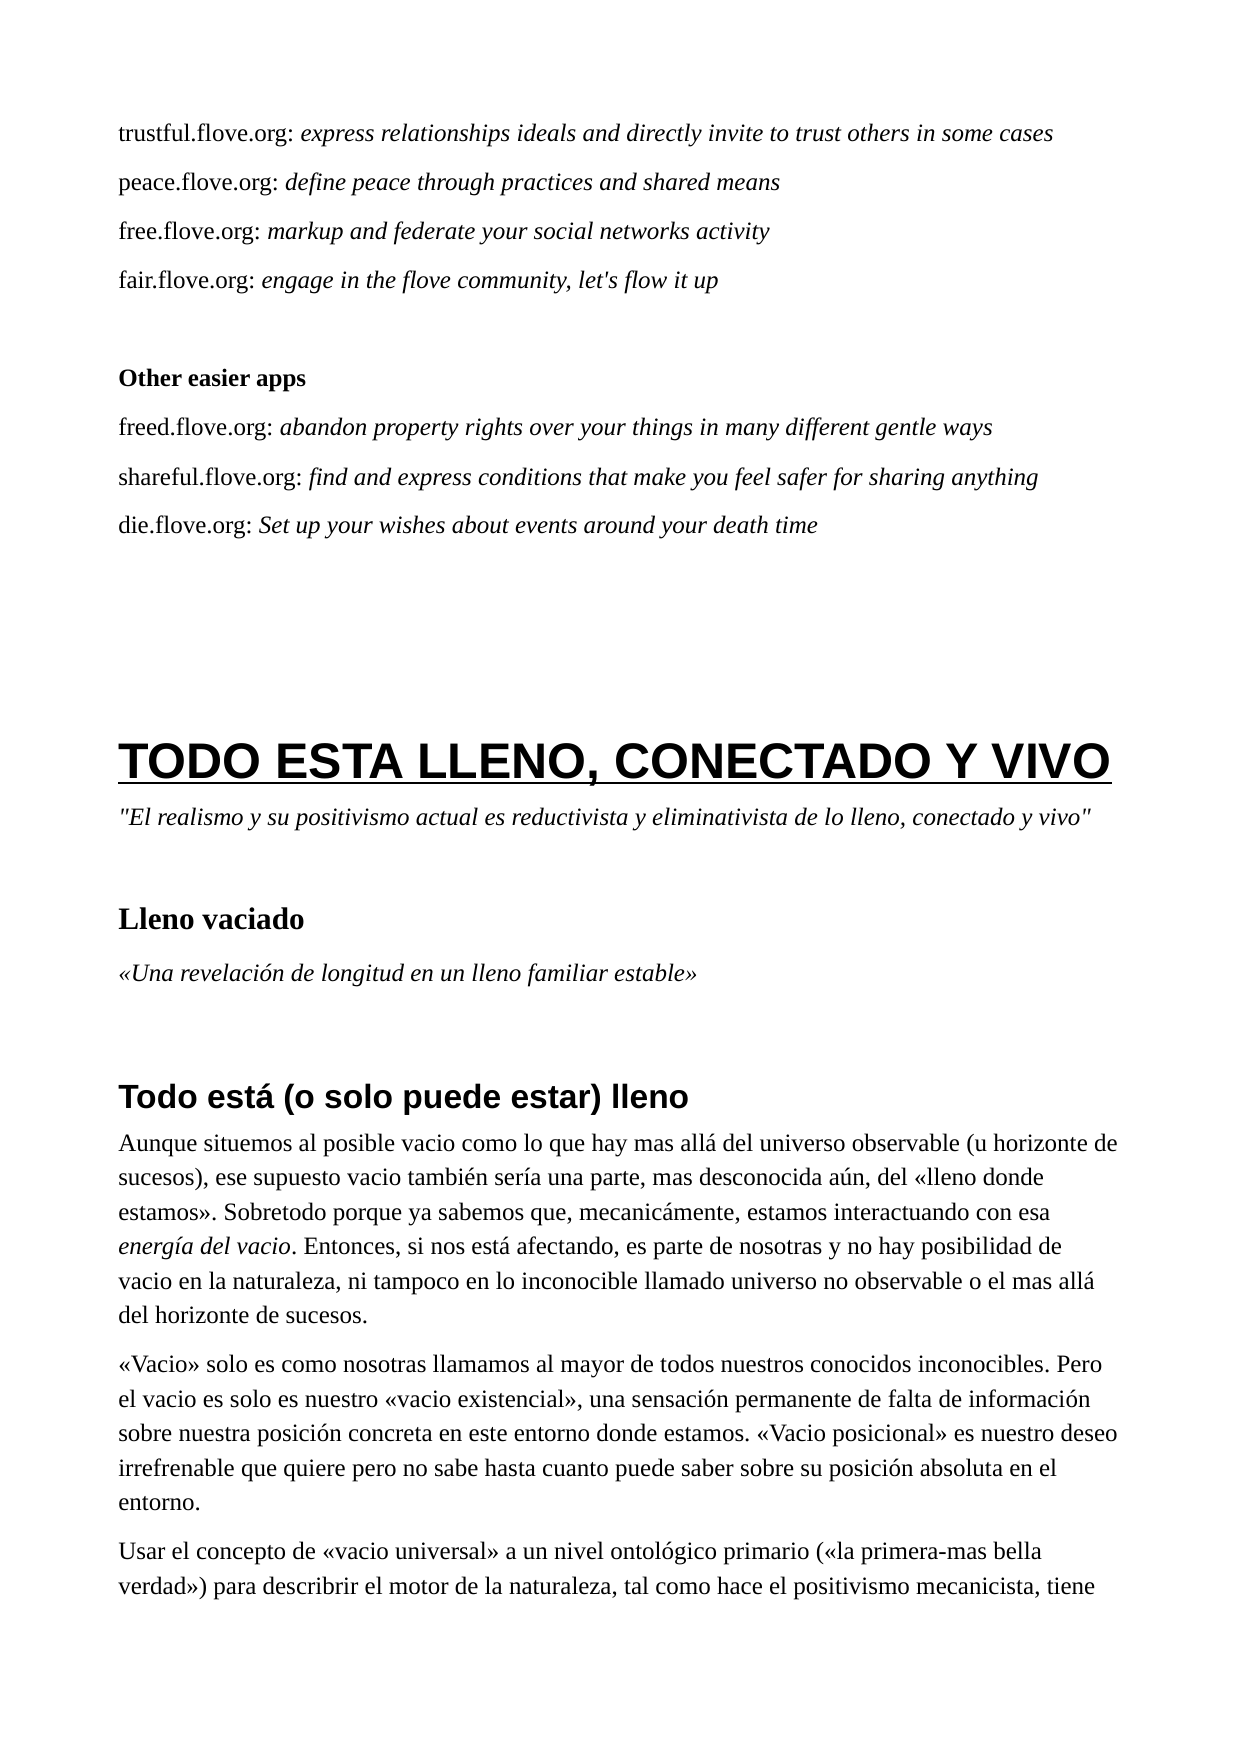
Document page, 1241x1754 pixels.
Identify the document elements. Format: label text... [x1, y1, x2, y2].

text shareful.flove.org: find and express conditions that make you feel safer for sharing anything [118, 462, 1122, 490]
text «Una revelación de longitud en un lleno familiar estable» [118, 958, 1122, 986]
text freed.flove.org: abandon property rights over your things in many different gentle ways [118, 412, 1122, 441]
text Usar el concepto de «vacio universal» a un nivel ontológico primario («la primera-mas bella verdad») para describrir el motor de la naturaleza, tal como hace el positivismo mecanicista, tiene [118, 1536, 1122, 1599]
text "El realismo y su positivismo actual es reductivista y eliminativista de lo lleno, conectado y vivo" [118, 802, 1122, 831]
subtitle TODO ESTA LLENO, CONECTADO Y VIVO [118, 732, 1122, 789]
text die.flove.org: Set up your wishes about events around your death time [118, 511, 1122, 539]
text Lleno vaciado [118, 900, 1122, 936]
text trustful.flove.org: express relationships ideals and directly invite to trust others in some cases [118, 118, 1122, 147]
text peace.flove.org: define peace through practices and shared means [118, 167, 1122, 196]
subtitle Todo está (o solo puede estar) lleno [118, 1077, 1122, 1115]
text Aunque situemos al posible vacio como lo que hay mas allá del universo observable (u horizonte de sucesos), ese supuesto vacio también sería una parte, mas desconocida aún, del «lleno donde estamos». Sobretodo porque ya sabemos que, mecanicámente, estamos interactuando con esa energía del vacio. Entonces, si nos está afectando, es parte de nosotras y no hay posibilidad de vacio en la naturaleza, ni tampoco en lo inconocible llamado universo no observable o el mas allá del horizonte de sucesos. [118, 1128, 1122, 1329]
text Other easier apps [118, 363, 1122, 392]
text free.flove.org: markup and federate your social networks activity [118, 216, 1122, 245]
text fair.flove.org: engage in the flove community, let's flow it up [118, 265, 1122, 294]
text «Vacio» solo es como nosotras llamamos al mayor de todos nuestros conocidos inconocibles. Pero el vacio es solo es nuestro «vacio existencial», una sensación permanente de falta de información sobre nuestra posición concreta en este entorno donde estamos. «Vacio posicional» es nuestro deseo irrefrenable que quiere pero no sabe hasta cuanto puede saber sobre su posición absoluta en el entorno. [118, 1349, 1122, 1516]
